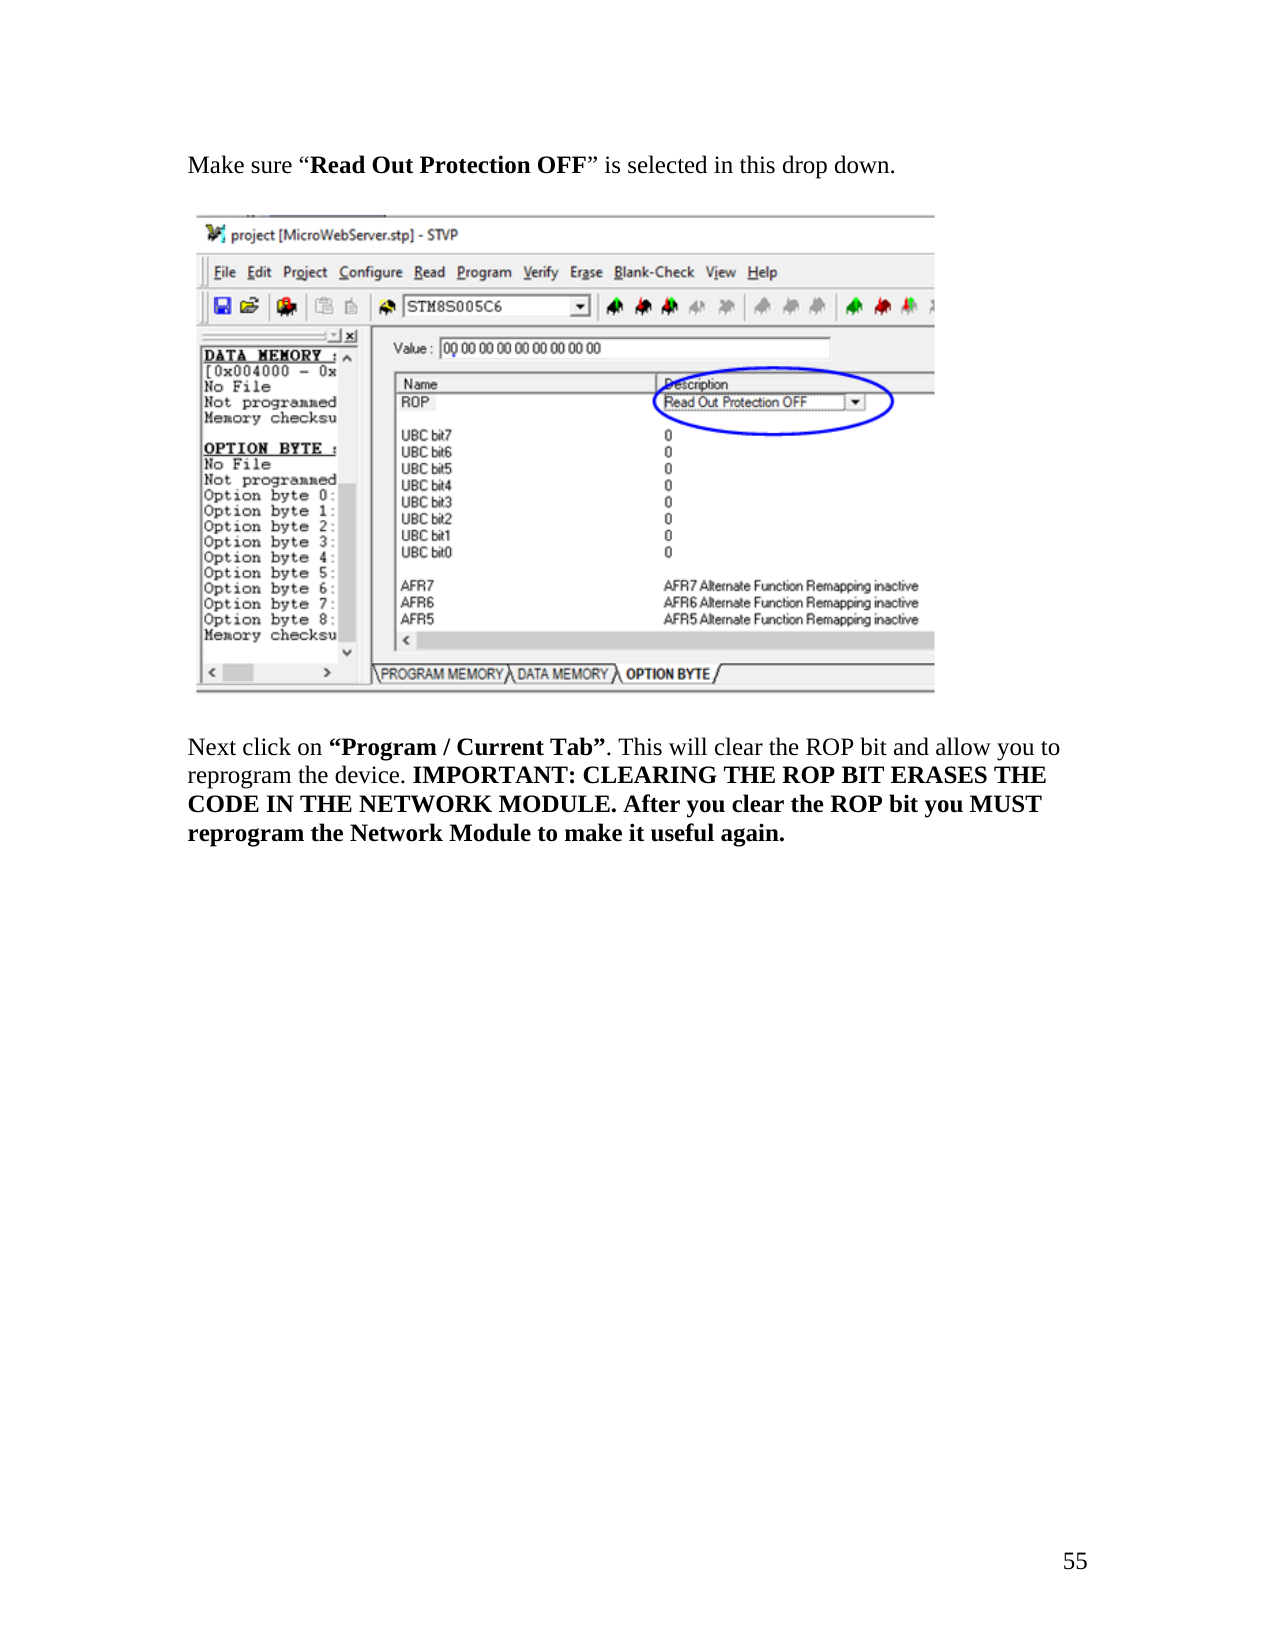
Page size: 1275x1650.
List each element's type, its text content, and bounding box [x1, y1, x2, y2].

text Next click on “Program / Current Tab”. This will clear the ROP bit and allow you to reprogram the device. IMPORTANT: CLEARING THE ROP BIT ERASES THE CODE IN THE NETWORK MODULE. After you clear the ROP bit you MUST reprogram the Network Module to make it useful again. [187, 732, 1087, 847]
picture [187, 207, 943, 703]
text Make sure “Read Out Protection OFF” is selected in this drop down. [187, 150, 1087, 179]
